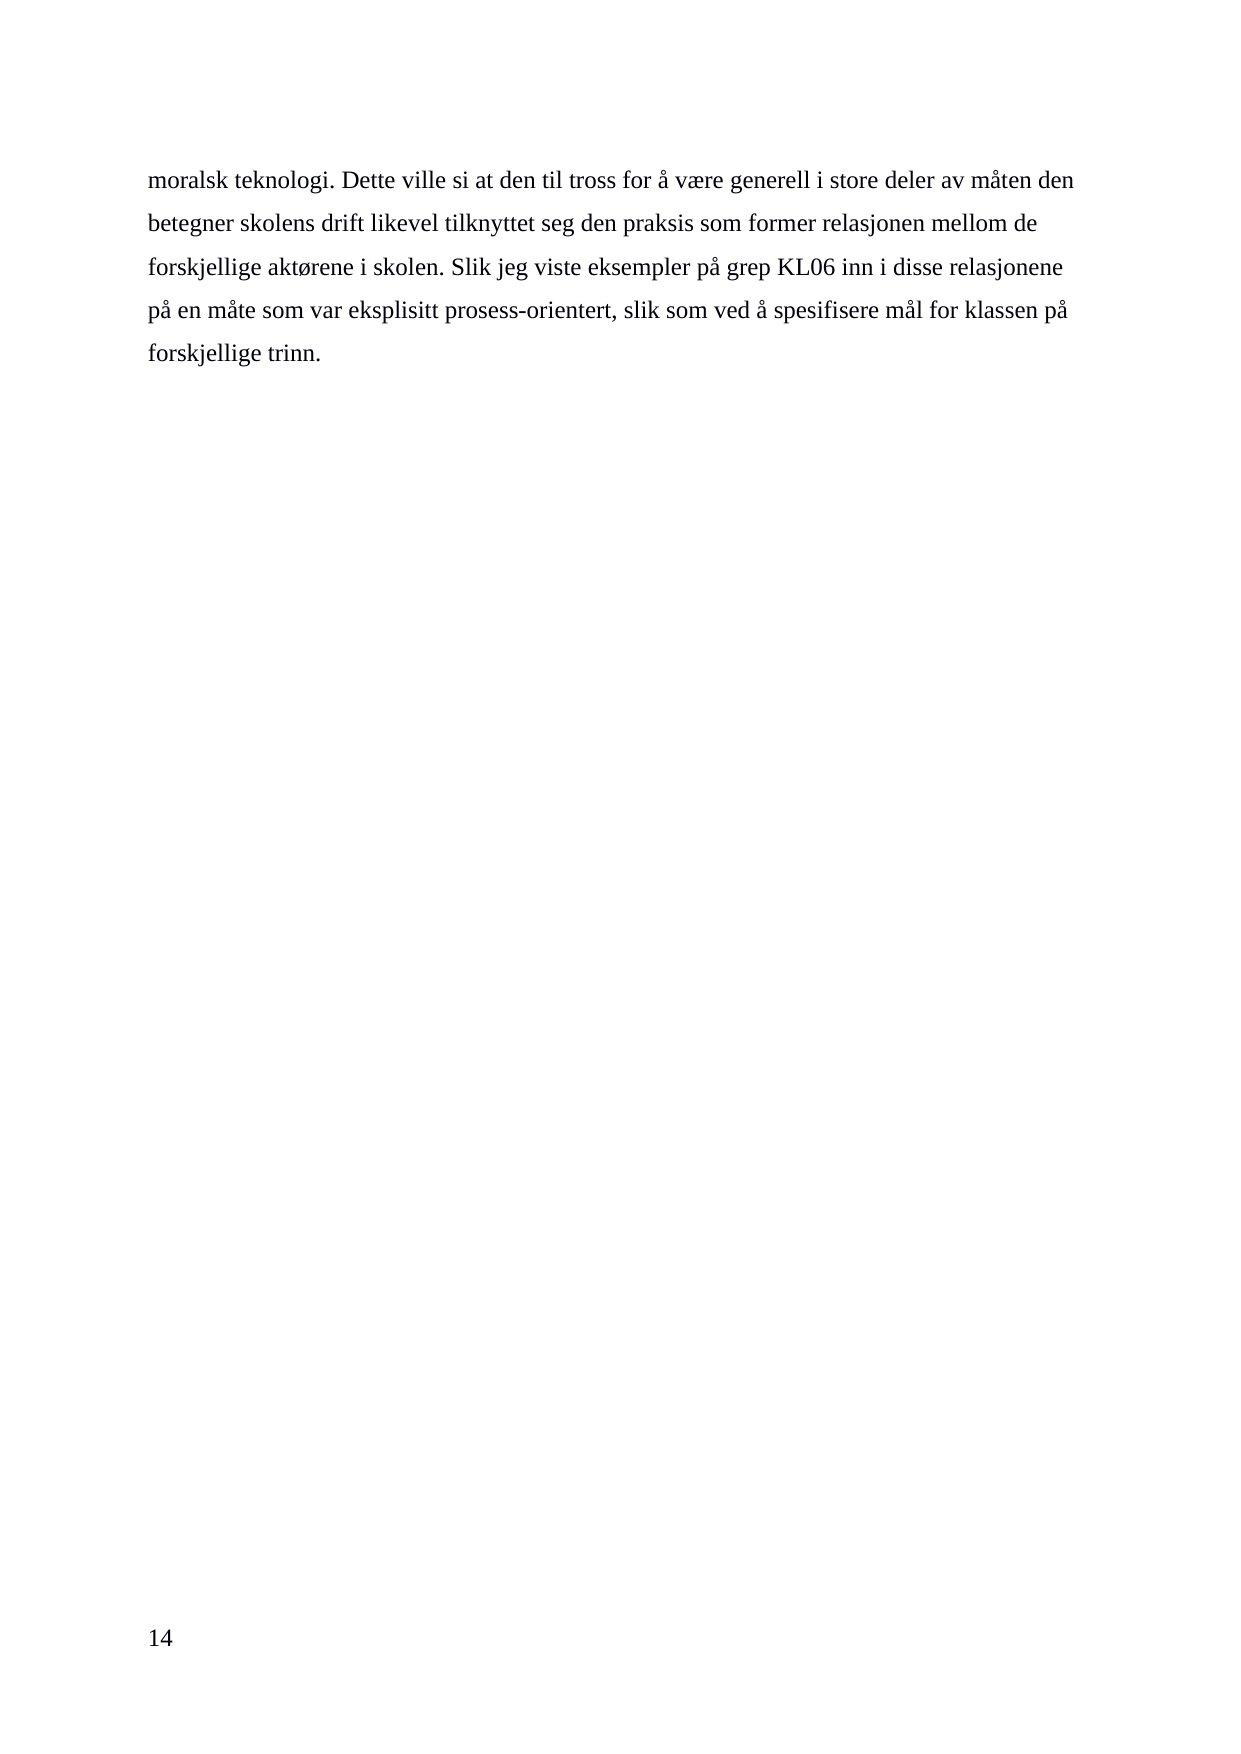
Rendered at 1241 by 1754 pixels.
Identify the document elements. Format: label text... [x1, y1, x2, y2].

text moralsk teknologi. Dette ville si at den til tross for å være generell i store deler av måten den betegner skolens drift likevel tilknyttet seg den praksis som former relasjonen mellom de forskjellige aktørene i skolen. Slik jeg viste eksempler på grep KL06 inn i disse relasjonene på en måte som var eksplisitt prosess-orientert, slik som ved å spesifisere mål for klassen på forskjellige trinn. [148, 165, 1092, 367]
